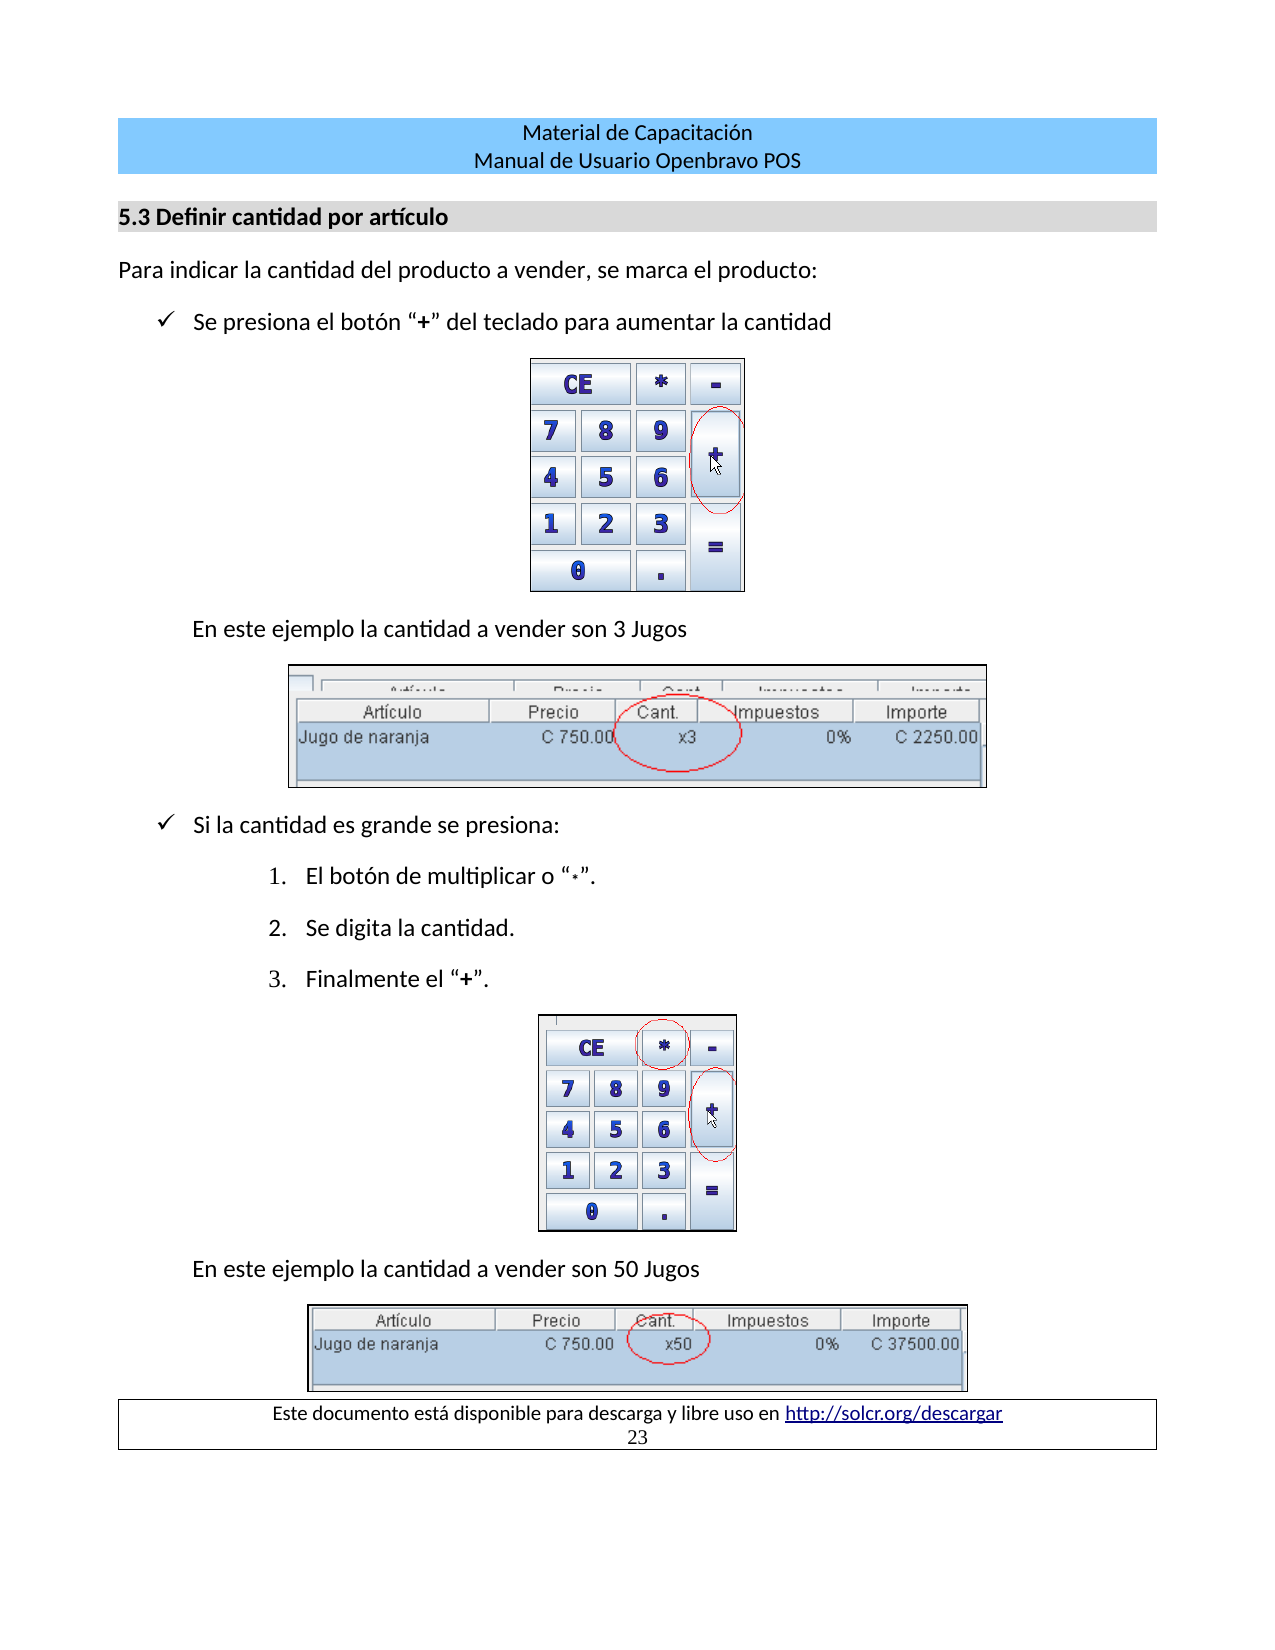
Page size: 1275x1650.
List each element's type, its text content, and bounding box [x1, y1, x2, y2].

list Se presiona el botón “+” del teclado para aumentar la cantidad [156, 306, 1157, 337]
text Para indicar la cantidad del producto a vender, se marca el producto: [118, 255, 1157, 285]
list Si la cantidad es grande se presiona: [156, 809, 1157, 839]
list Se digita la cantidad. [268, 912, 1157, 942]
list Finalmente el “+”. [268, 963, 1157, 993]
subtitle 5.3 Definir cantidad por artículo [118, 201, 1157, 232]
list El botón de multiplicar o “*”. [268, 860, 1157, 891]
text En este ejemplo la cantidad a vender son 3 Jugos [192, 613, 1157, 643]
text En este ejemplo la cantidad a vender son 50 Jugos [192, 1253, 1157, 1283]
